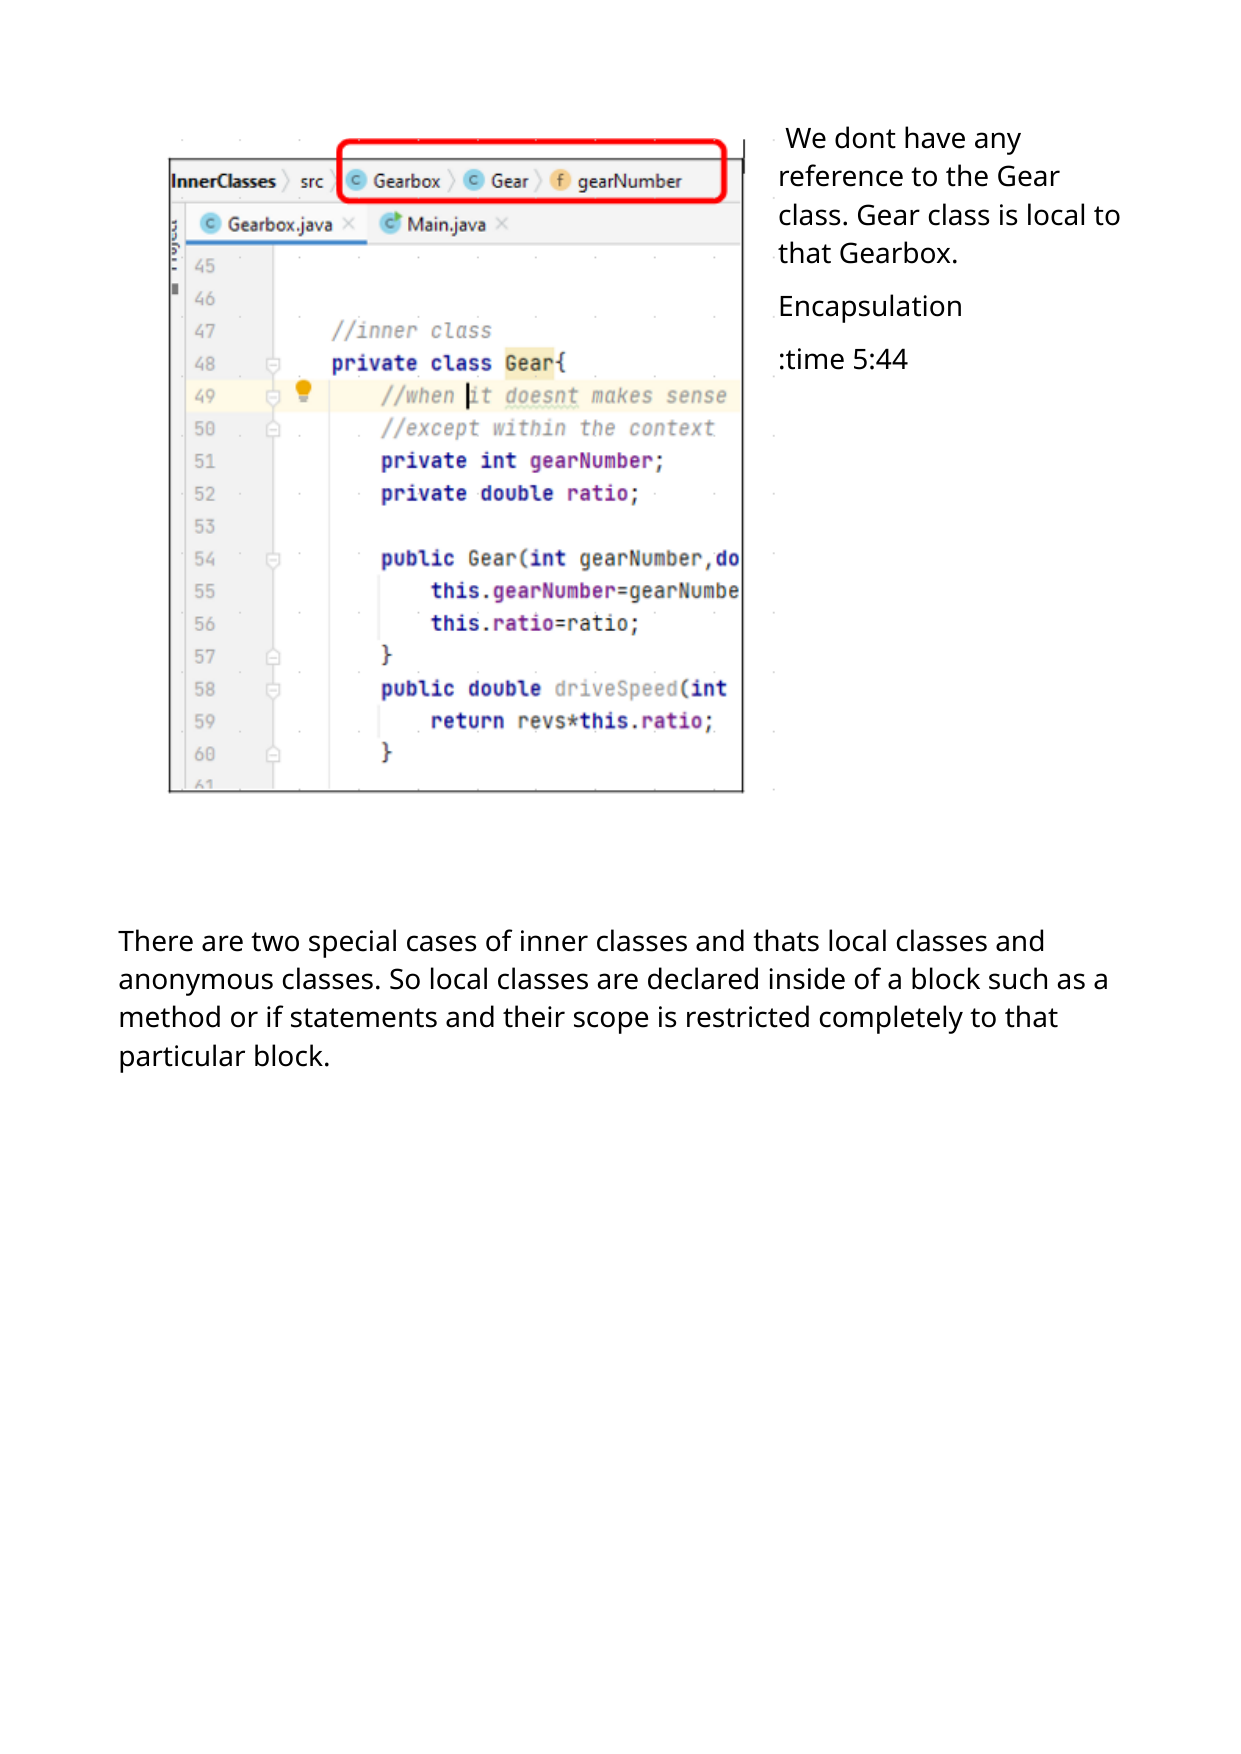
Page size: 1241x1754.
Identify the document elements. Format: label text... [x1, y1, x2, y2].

picture [156, 138, 778, 800]
text [118, 339, 156, 377]
text :time 5:44 [778, 339, 1122, 377]
text We dont have any reference to the Gear class. Gear class is local to that Gearbox. [118, 118, 1122, 271]
text [118, 286, 156, 324]
text There are two special cases of inner classes and thats local classes and anonymous classes. So local classes are declared inside of a block such as a method or if statements and their scope is restricted completely to that particular block. [118, 921, 1122, 1074]
text Encapsulation [778, 286, 1122, 324]
